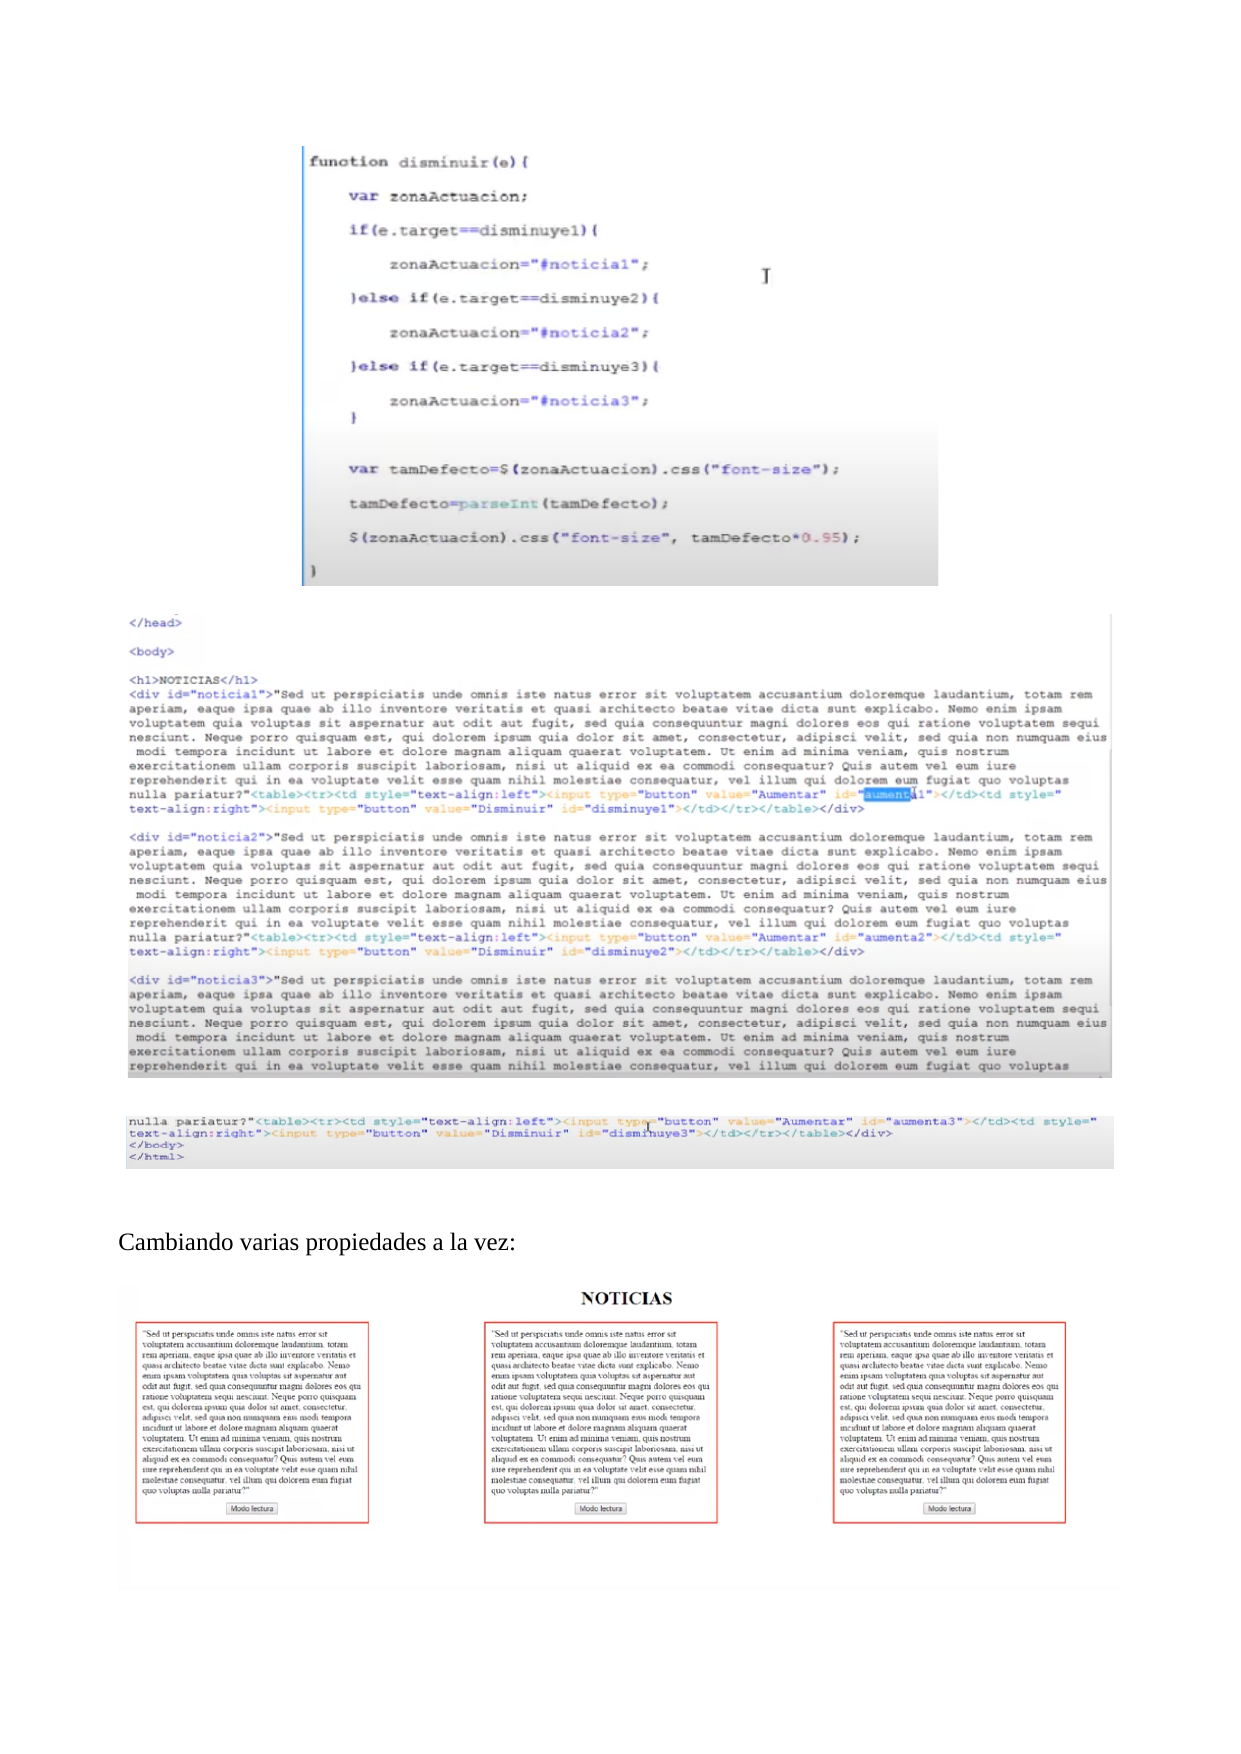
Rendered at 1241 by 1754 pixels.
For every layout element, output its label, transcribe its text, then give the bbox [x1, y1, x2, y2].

picture [127, 614, 1113, 1078]
picture [118, 1284, 1122, 1590]
picture [301, 146, 939, 586]
text Cambiando varias propiedades a la vez: [118, 1227, 1122, 1255]
picture [126, 1116, 1114, 1169]
